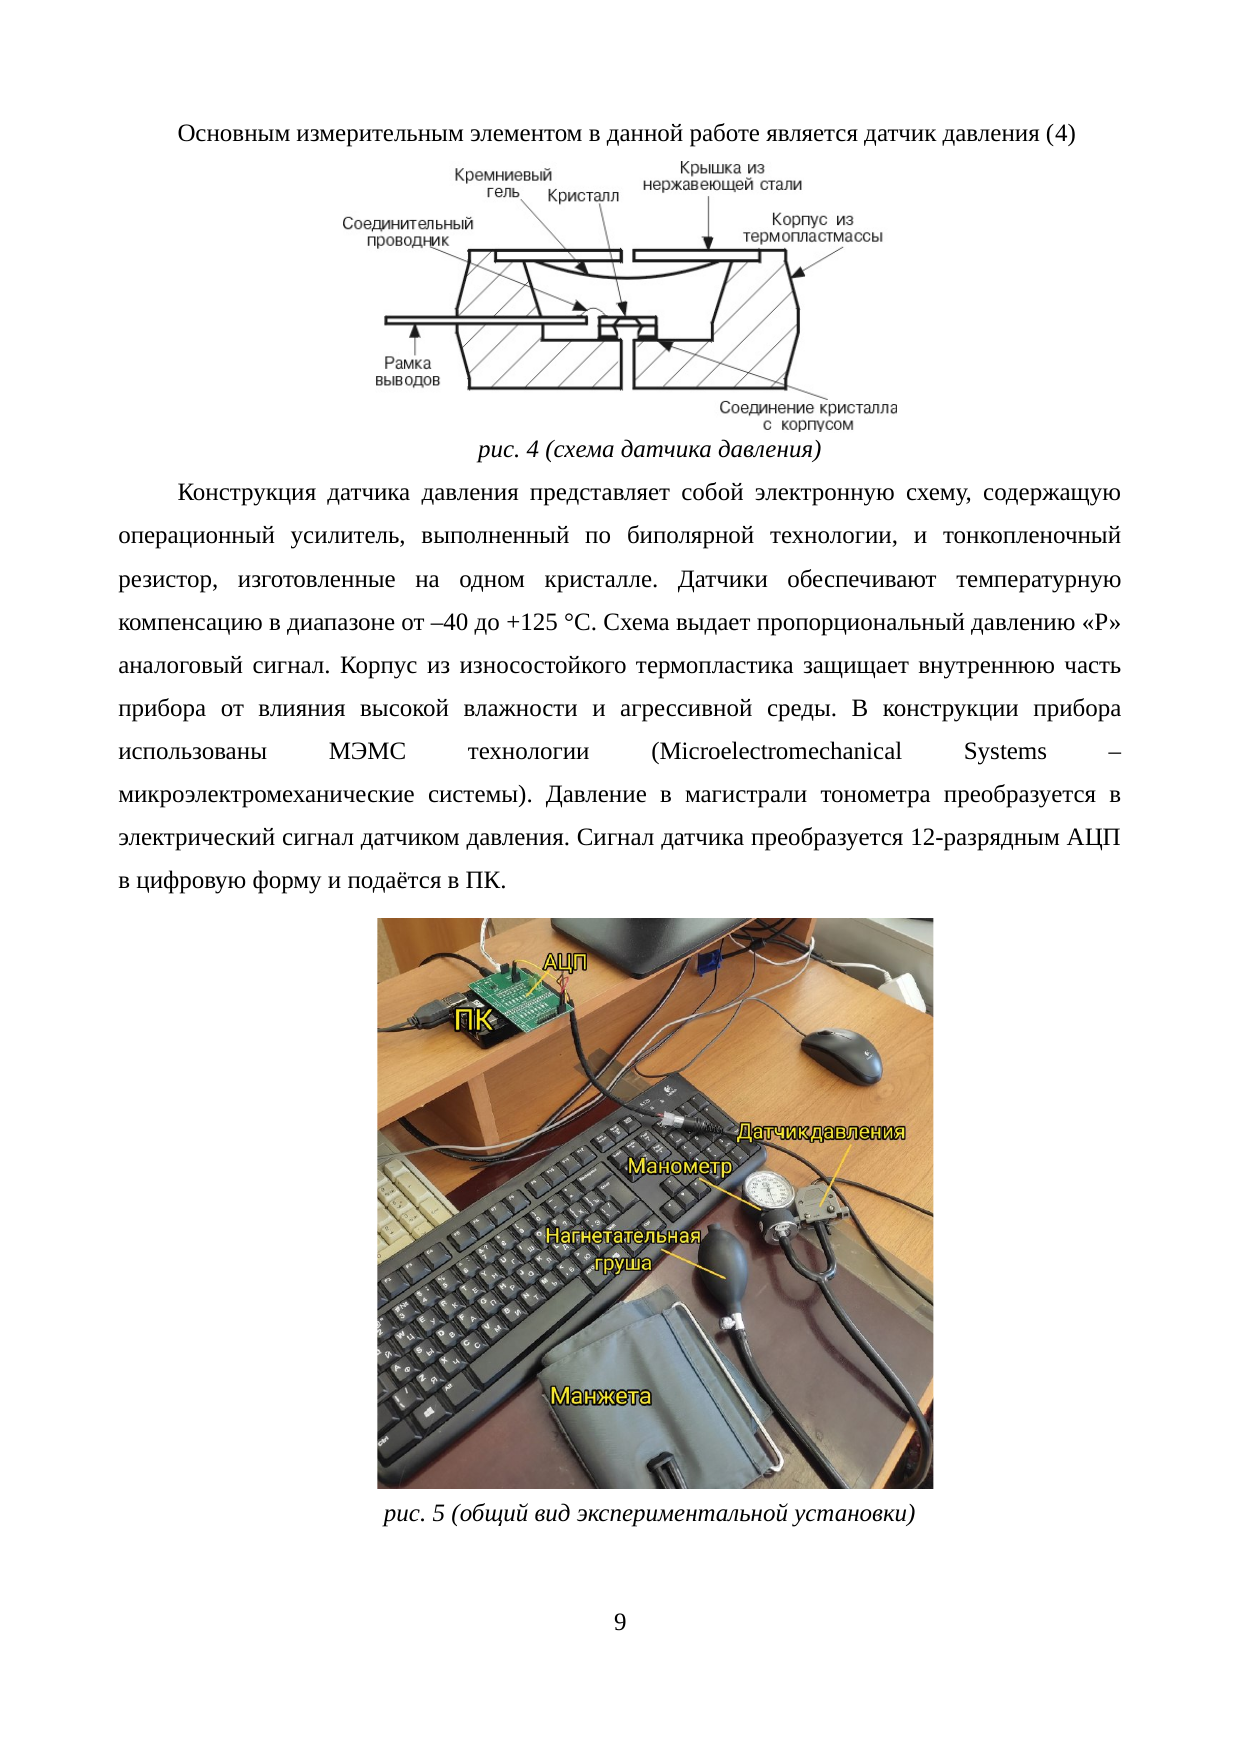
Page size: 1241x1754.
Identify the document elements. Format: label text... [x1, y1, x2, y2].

picture [377, 918, 934, 1489]
picture [342, 161, 898, 433]
text Конструкция датчика давления представляет собой электронную схему, содержащую операционный усилитель, выполненный по биполярной технологии, и тонкопленочный резистор, изготовленные на одном кристалле. Датчики обеспечивают температурную компенсацию в диапазоне от –40 до +125 °C. Схема выдает пропорциональный давлению «Р» аналоговый сигнал. Корпус из износостойкого термопластика защищает внутреннюю часть прибора от влияния высокой влажности и агрессивной среды. В конструкции прибора использованы МЭМС технологии (Microelectromechanical Systems – микроэлектромеханические системы). Давление в магистрали тонометра преобразуется в электрический сигнал датчиком давления. Сигнал датчика преобразуется 12-разрядным АЦП в цифровую форму и подаётся в ПК. [118, 477, 1122, 894]
text Основным измерительным элементом в данной работе является датчик давления (4) [118, 118, 1122, 147]
text рис. 4 (схема датчика давления) [118, 434, 1122, 463]
text рис. 5 (общий вид экспериментальной установки) [118, 1498, 1122, 1527]
